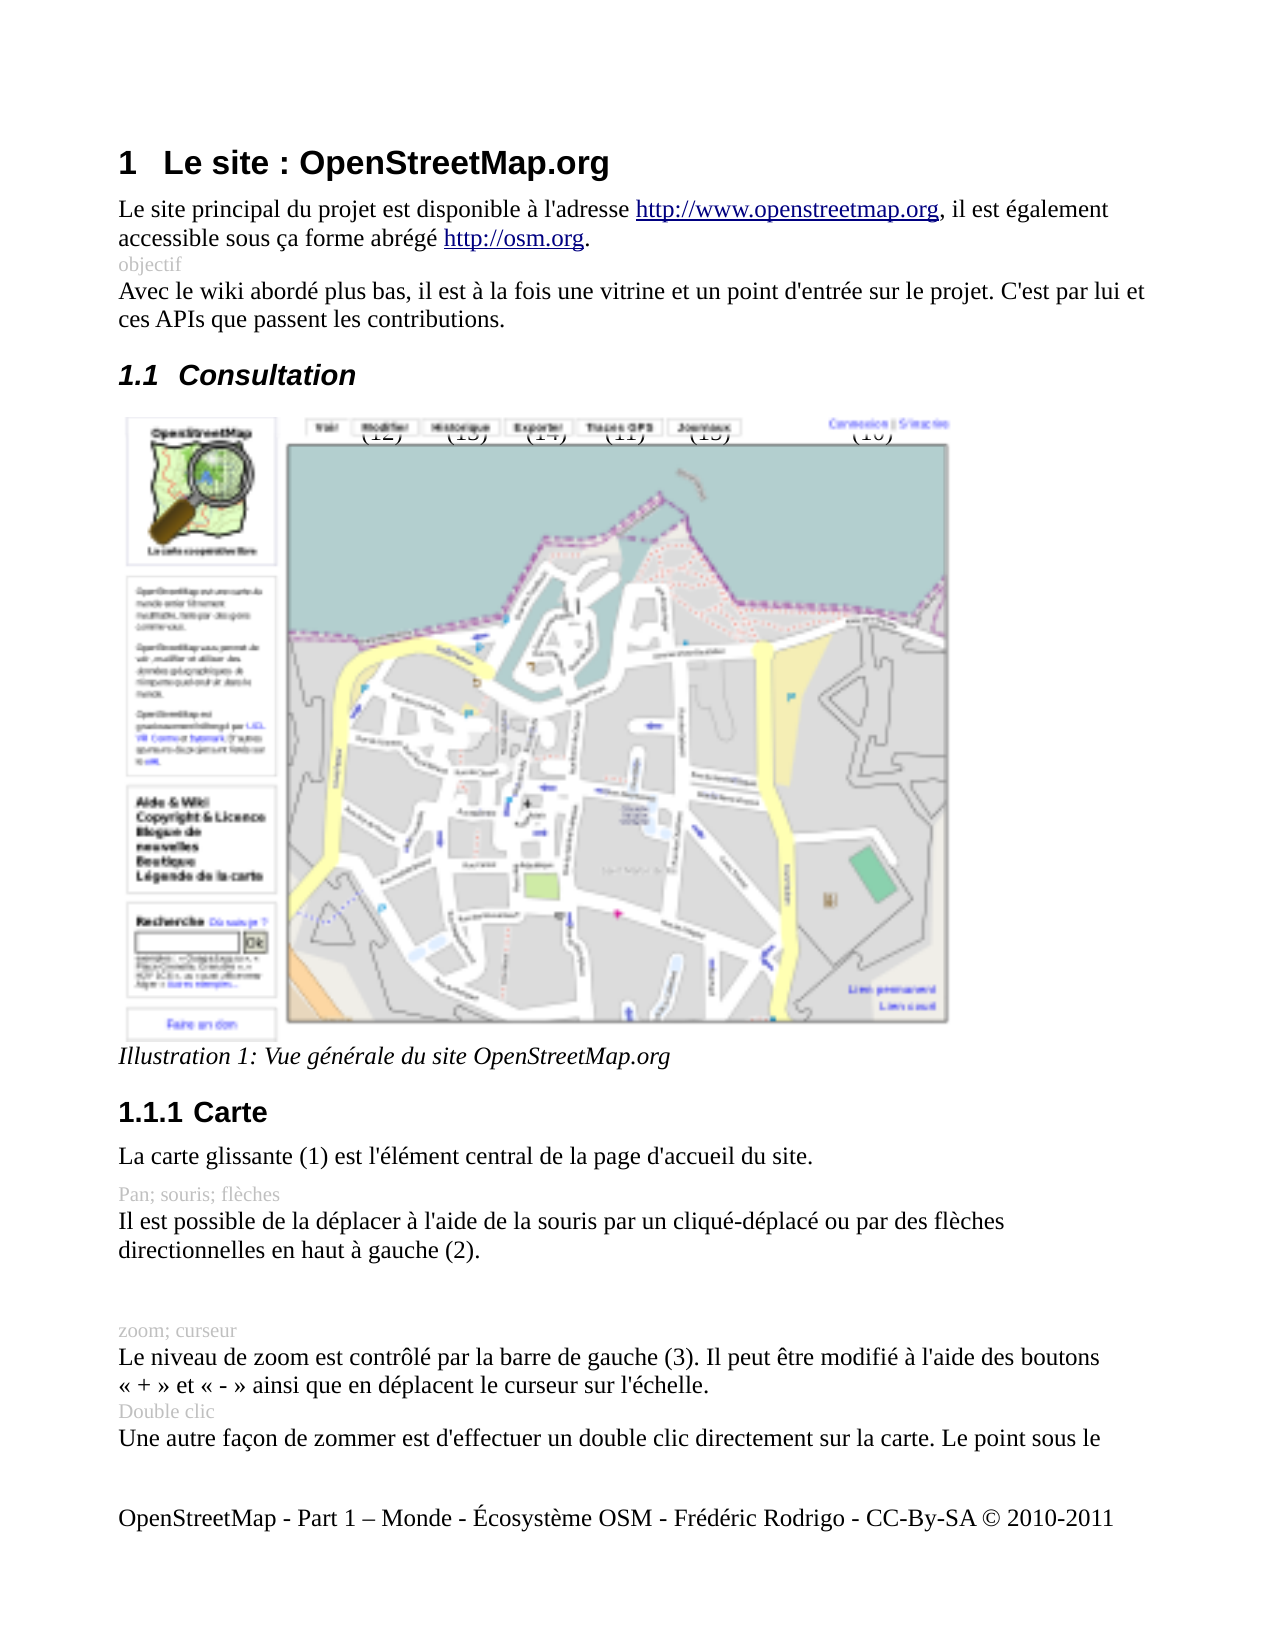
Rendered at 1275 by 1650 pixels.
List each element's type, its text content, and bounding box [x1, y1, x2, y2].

text objectif [118, 252, 1157, 276]
subtitle Carte [118, 1095, 1157, 1129]
picture [118, 417, 959, 1042]
text Pan; souris; flèches [118, 1182, 1157, 1206]
text Le site principal du projet est disponible à l'adresse http://www.openstreetmap.org, il est également accessible sous ça forme abrégé http://osm.org. [118, 194, 1157, 252]
text Illustration 1: Vue générale du site OpenStreetMap.org [118, 1042, 958, 1070]
text Il est possible de la déplacer à l'aide de la souris par un cliqué-déplacé ou par des flèches directionnelles en haut à gauche (2). [118, 1206, 1157, 1264]
text zoom; curseur [118, 1318, 1157, 1342]
subtitle Consultation [118, 358, 1157, 392]
subtitle Le site : OpenStreetMap.org [118, 143, 1157, 182]
text La carte glissante (1) est l'élément central de la page d'accueil du site. [118, 1141, 1157, 1170]
text Le niveau de zoom est contrôlé par la barre de gauche (3). Il peut être modifié à l'aide des boutons « + » et « - » ainsi que en déplacent le curseur sur l'échelle. [118, 1342, 1157, 1399]
text Une autre façon de zommer est d'effectuer un double clic directement sur la carte. Le point sous le [118, 1423, 1157, 1452]
text Avec le wiki abordé plus bas, il est à la fois une vitrine et un point d'entrée sur le projet. C'est par lui et ces APIs que passent les contributions. [118, 276, 1157, 333]
text Double clic [118, 1399, 1157, 1423]
